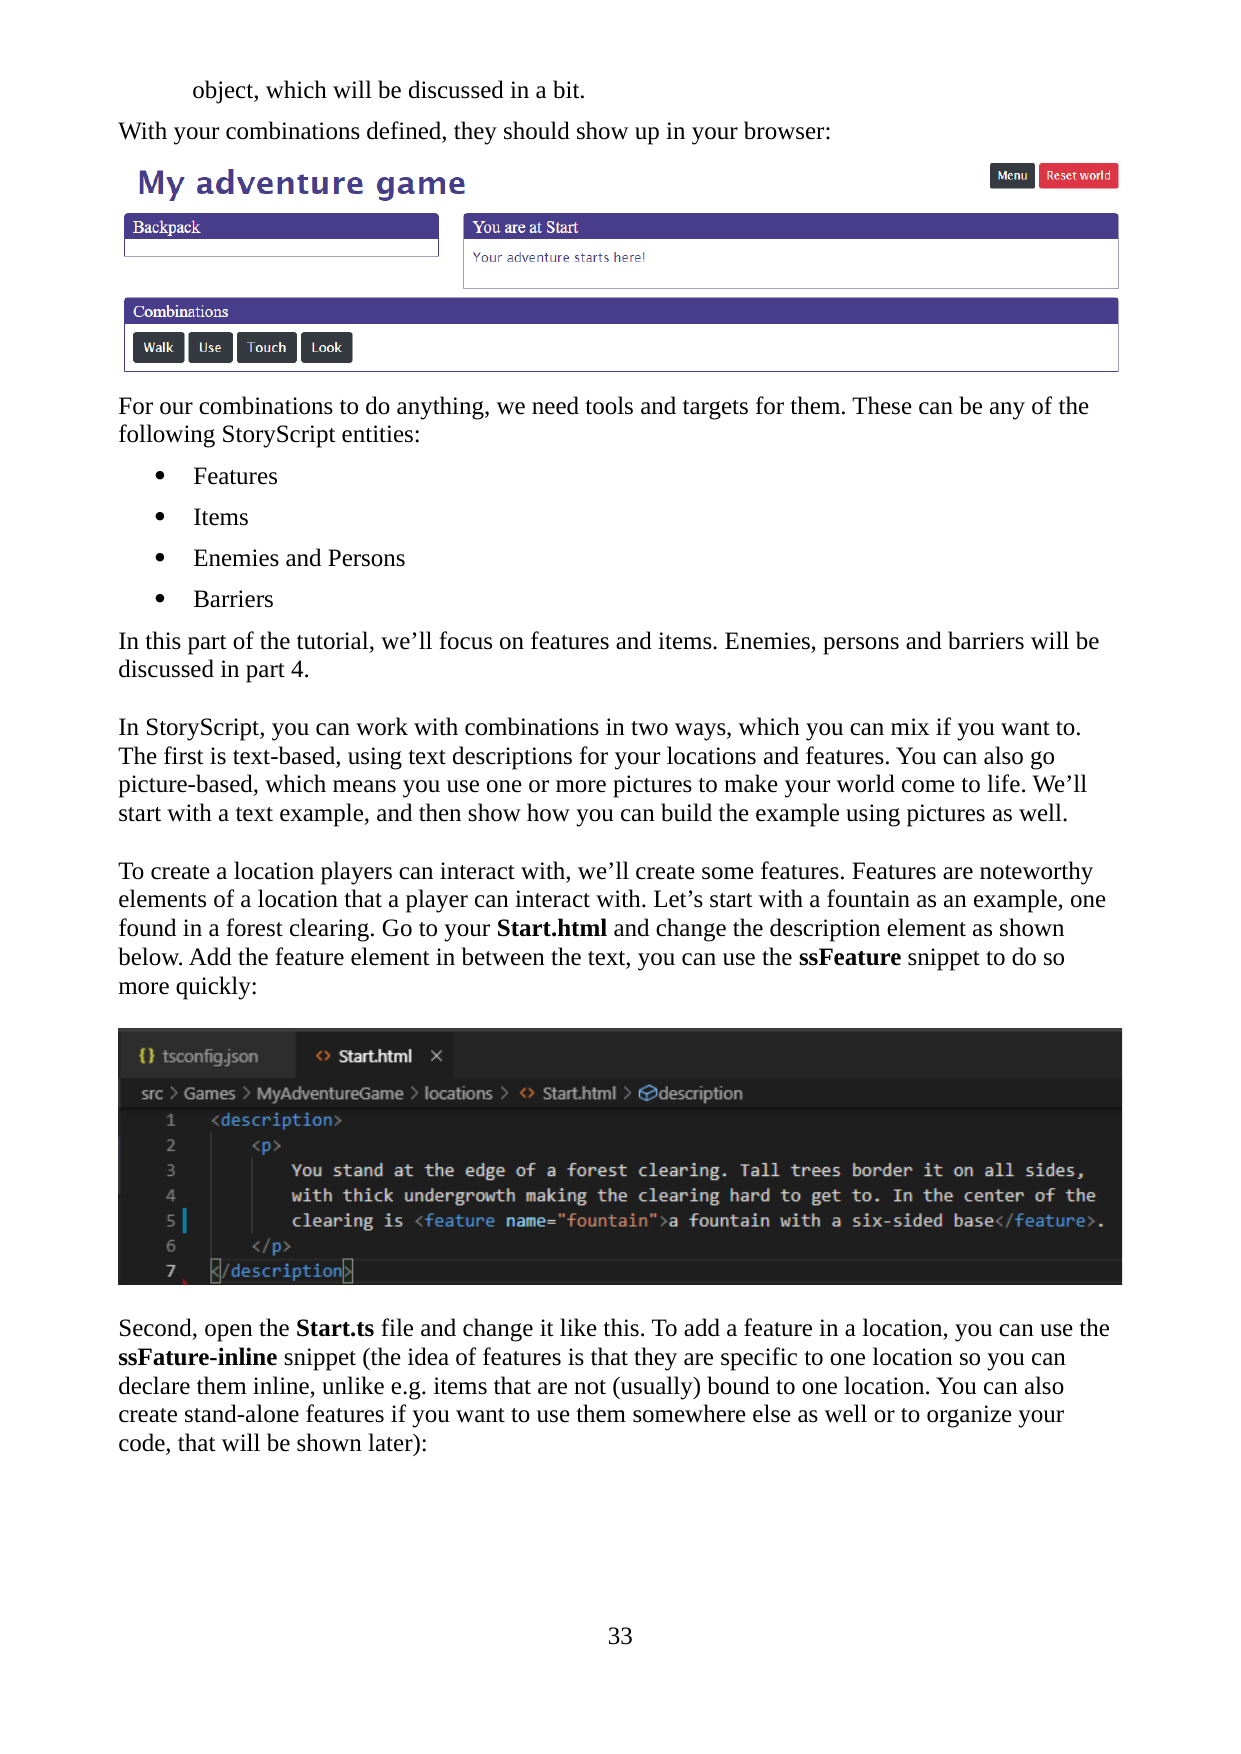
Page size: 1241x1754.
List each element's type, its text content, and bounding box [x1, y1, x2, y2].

list Barriers [156, 584, 1122, 613]
text With your combinations defined, they should show up in your browser: [118, 116, 1122, 145]
text In this part of the tutorial, we’ll focus on features and items. Enemies, persons and barriers will be discussed in part 4. [118, 626, 1122, 683]
text To create a location players can interact with, we’ll create some features. Features are noteworthy elements of a location that a player can interact with. Let’s start with a fountain as an example, one found in a forest clearing. Go to your Start.html and change the description element as shown below. Add the feature element in between the text, you can use the ssFeature snippet to do so more quickly: [118, 856, 1122, 999]
list Features [156, 461, 1122, 489]
text object, which will be discussed in a bit. [192, 75, 1122, 104]
text For our combinations to do anything, we need tools and targets for them. These can be any of the following StoryScript entities: [118, 391, 1122, 448]
text Second, open the Start.ts file and change it like this. To add a feature in a location, you can use the ssFature-inline snippet (the idea of features is that they are specific to one location so you can declare them inline, unlike e.g. items that are not (usually) bound to one location. You can also create stand-alone features if you want to use them somewhere else as well or to organize your code, that will be shown later): [118, 1313, 1122, 1457]
text In StoryScript, you can work with combinations in two ways, which you can mix if you want to. The first is text-based, using text descriptions for your locations and features. You can also go picture-based, which means you use one or more pictures to make your world come to life. We’ll start with a text example, and then show how you can build the example using pictures as well. [118, 712, 1122, 827]
list Enemies and Persons [156, 543, 1122, 572]
list Items [156, 502, 1122, 531]
